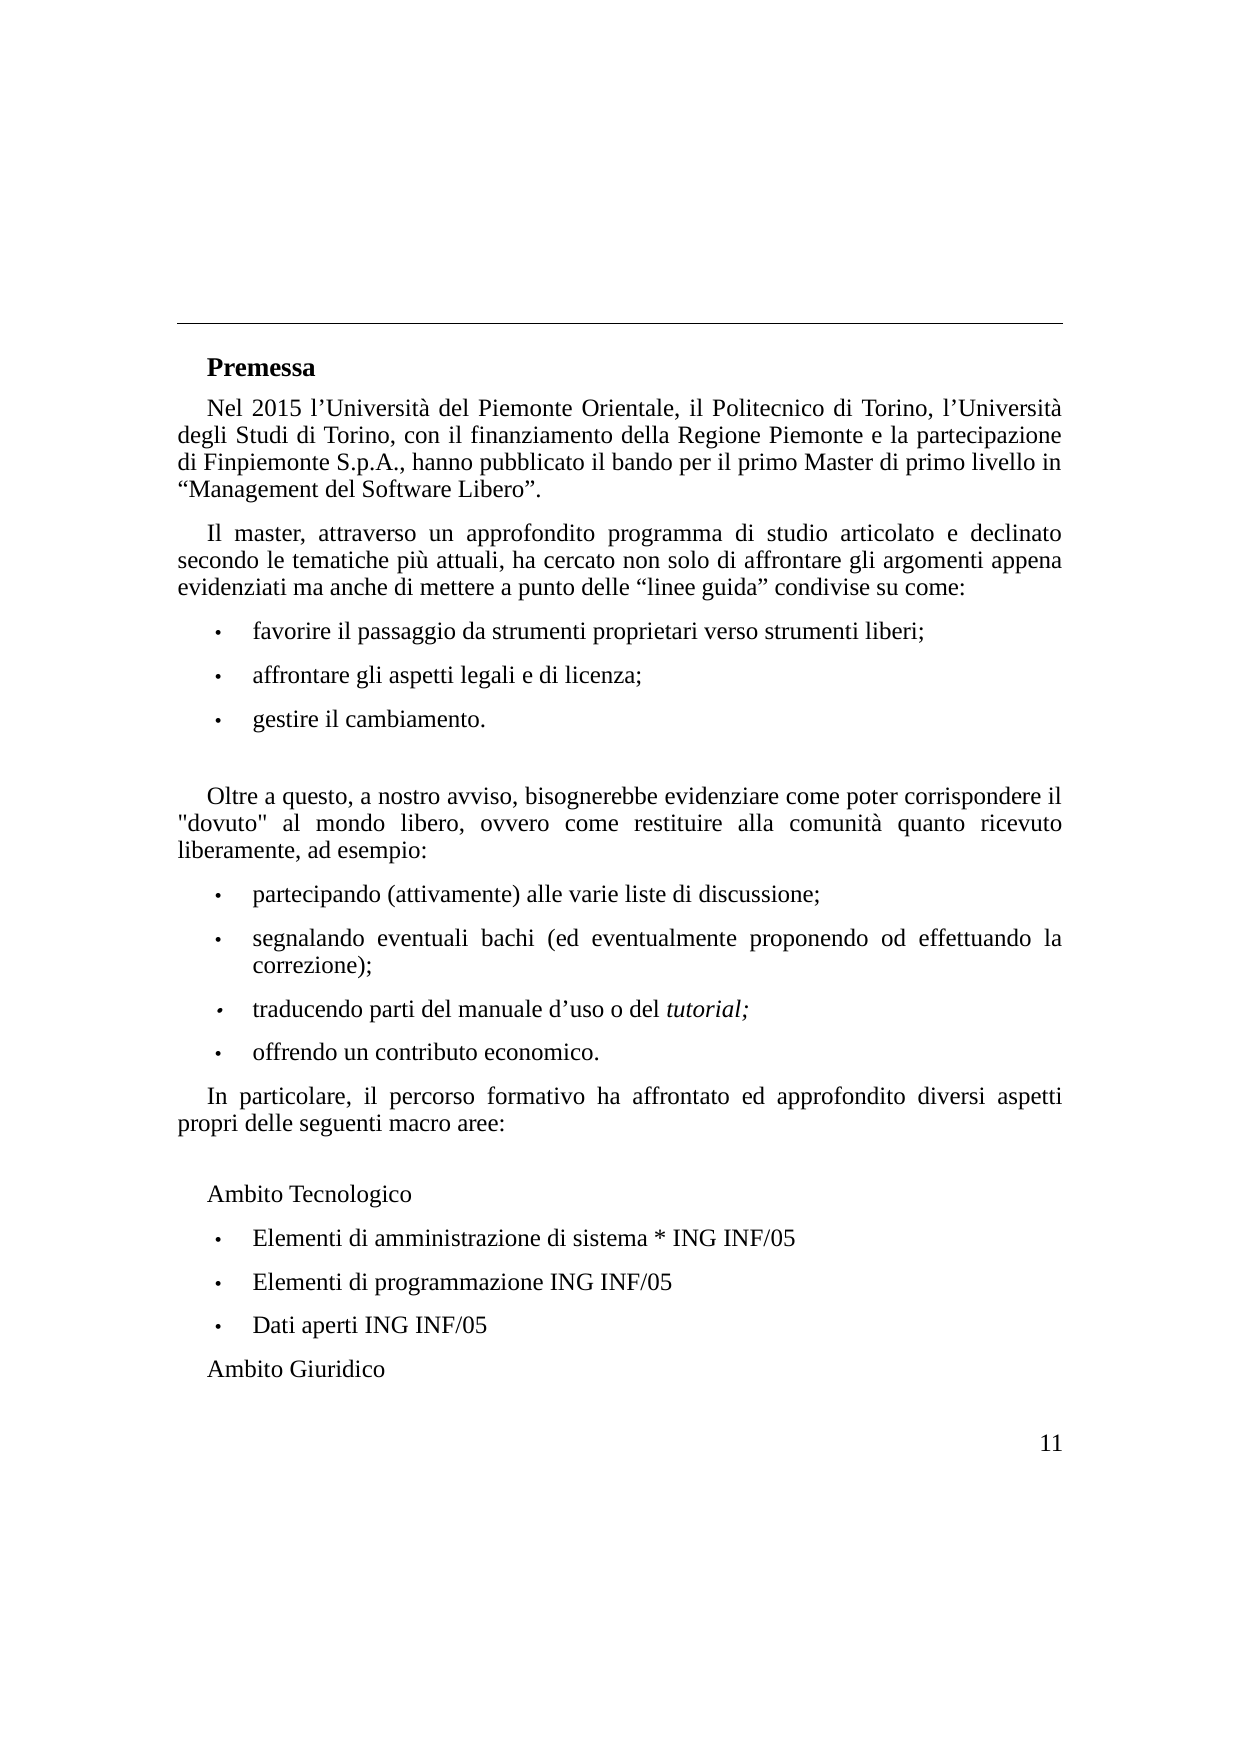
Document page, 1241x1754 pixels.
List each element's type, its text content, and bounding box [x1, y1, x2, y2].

text Nel 2015 l’Università del Piemonte Orientale, il Politecnico di Torino, l’Università degli Studi di Torino, con il finanziamento della Regione Piemonte e la partecipazione di Finpiemonte S.p.A., hanno pubblicato il bando per il primo Master di primo livello in “Management del Software Libero”. [177, 395, 1063, 503]
list segnalando eventuali bachi (ed eventualmente proponendo od effettuando la correzione); [215, 924, 1063, 979]
list affrontare gli aspetti legali e di licenza; [215, 662, 1063, 689]
text Il master, attraverso un approfondito programma di studio articolato e declinato secondo le tematiche più attuali, ha cercato non solo di affrontare gli argomenti appena evidenziati ma anche di mettere a punto delle “linee guida” condivise su come: [177, 520, 1063, 601]
list partecipando (attivamente) alle varie liste di discussione; [215, 881, 1063, 908]
list offrendo un contributo economico. [215, 1039, 1063, 1066]
list traducendo parti del manuale d’uso o del tutorial; [215, 995, 1063, 1022]
list Dati aperti ING INF/05 [215, 1312, 1063, 1339]
list Elementi di programmazione ING INF/05 [215, 1268, 1063, 1295]
text Ambito Giuridico [177, 1356, 1063, 1383]
list Elementi di amministrazione di sistema * ING INF/05 [215, 1224, 1063, 1252]
text In particolare, il percorso formativo ha affrontato ed approfondito diversi aspetti propri delle seguenti macro aree: [177, 1083, 1063, 1164]
list gestire il cambiamento. [215, 705, 1063, 732]
text Premessa [177, 353, 1063, 382]
text Oltre a questo, a nostro avviso, bisognerebbe evidenziare come poter corrispondere il "dovuto" al mondo libero, ovvero come restituire alla comunità quanto ricevuto liberamente, ad esempio: [177, 783, 1063, 864]
list favorire il passaggio da strumenti proprietari verso strumenti liberi; [215, 618, 1063, 645]
text Ambito Tecnologico [177, 1181, 1063, 1208]
